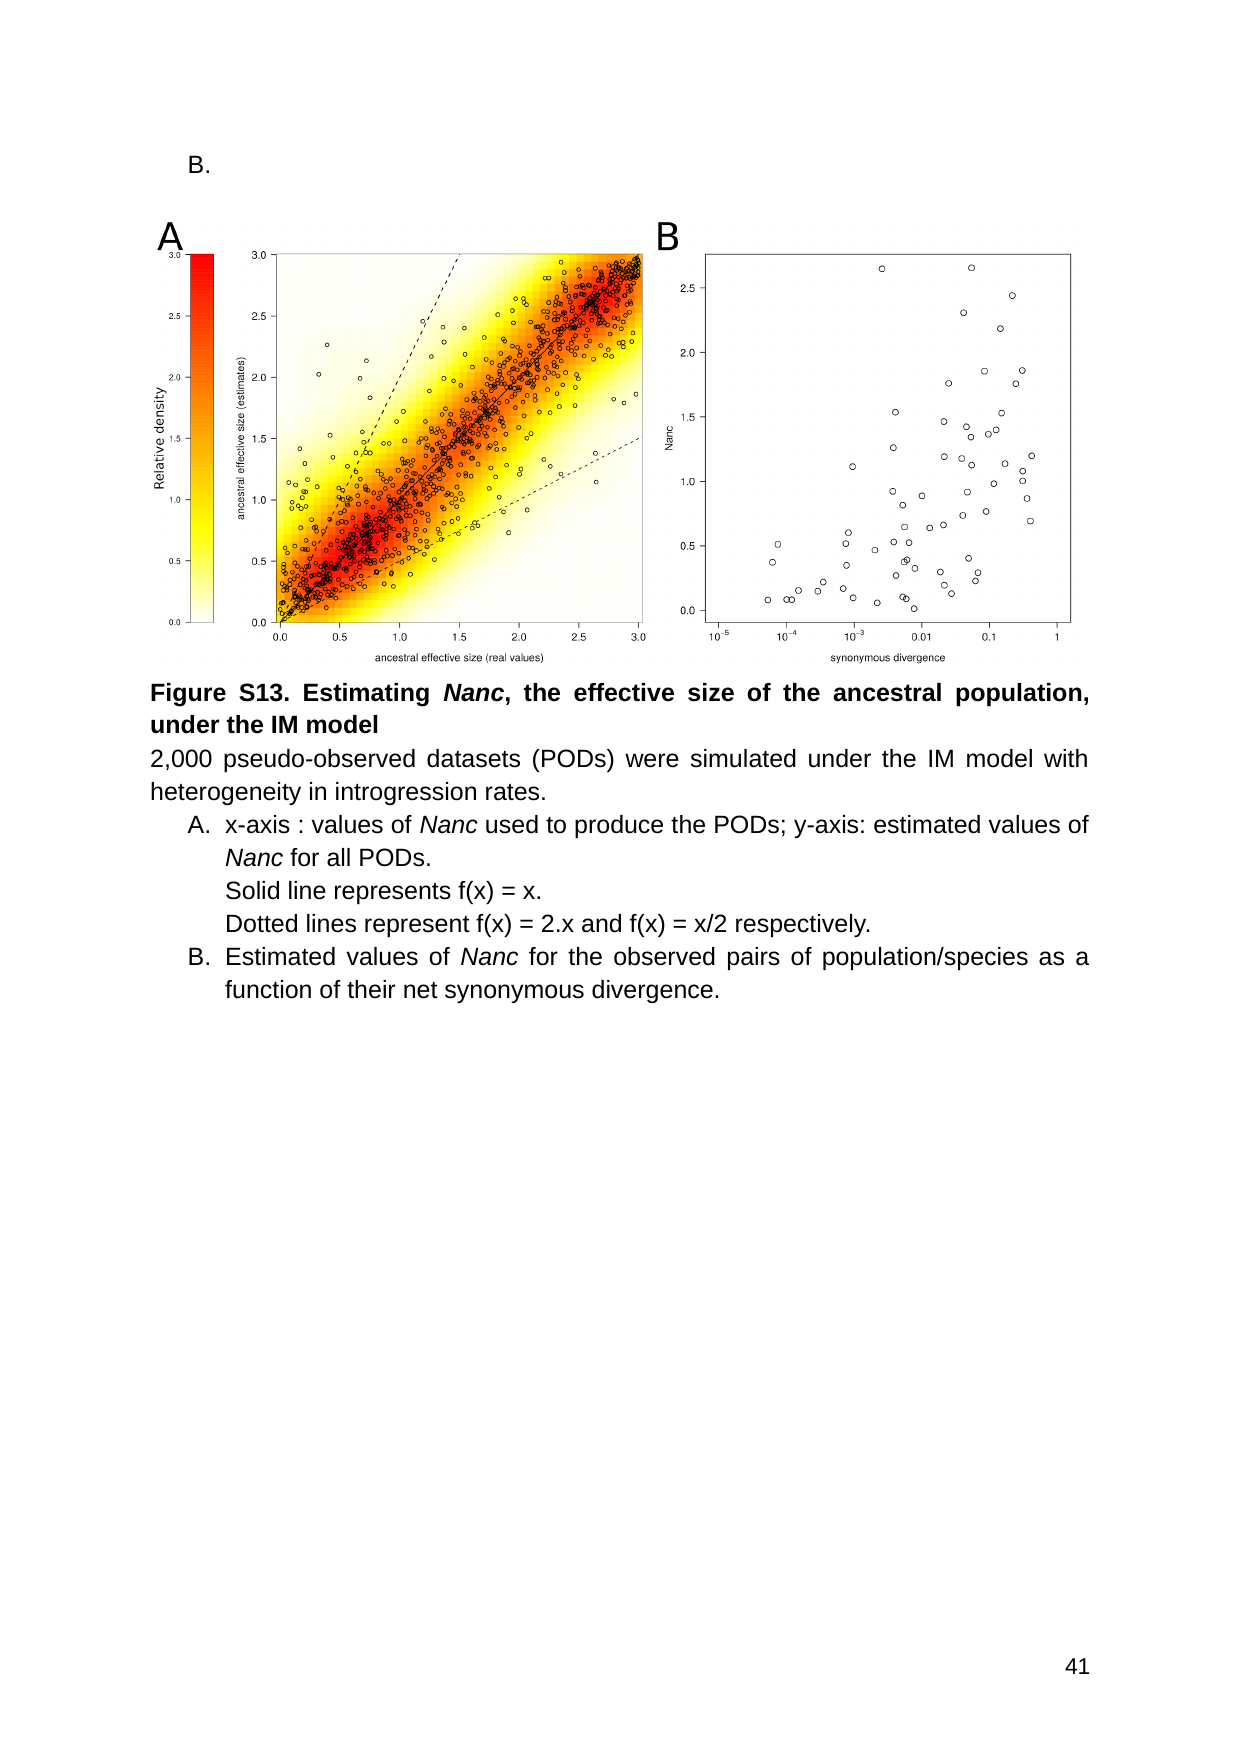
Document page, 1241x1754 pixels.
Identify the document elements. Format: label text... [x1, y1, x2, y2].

text Dotted lines represent f(x) = 2.x and f(x) = x/2 respectively. [150, 909, 1090, 937]
text 2,000 pseudo-observed datasets (PODs) were simulated under the IM model with heterogeneity in introgression rates. [150, 743, 1090, 805]
picture [150, 213, 1091, 674]
list Estimated values of Nanc for the observed pairs of population/species as a function of their net synonymous divergence. [187, 942, 1090, 1003]
text Solid line represents f(x) = x. [150, 876, 1090, 904]
list x-axis : values of Nanc used to produce the PODs; y-axis: estimated values of Nanc for all PODs. [187, 809, 1090, 871]
text Figure S13. Estimating Nanc, the effective size of the ancestral population, under the IM model [150, 677, 1090, 739]
